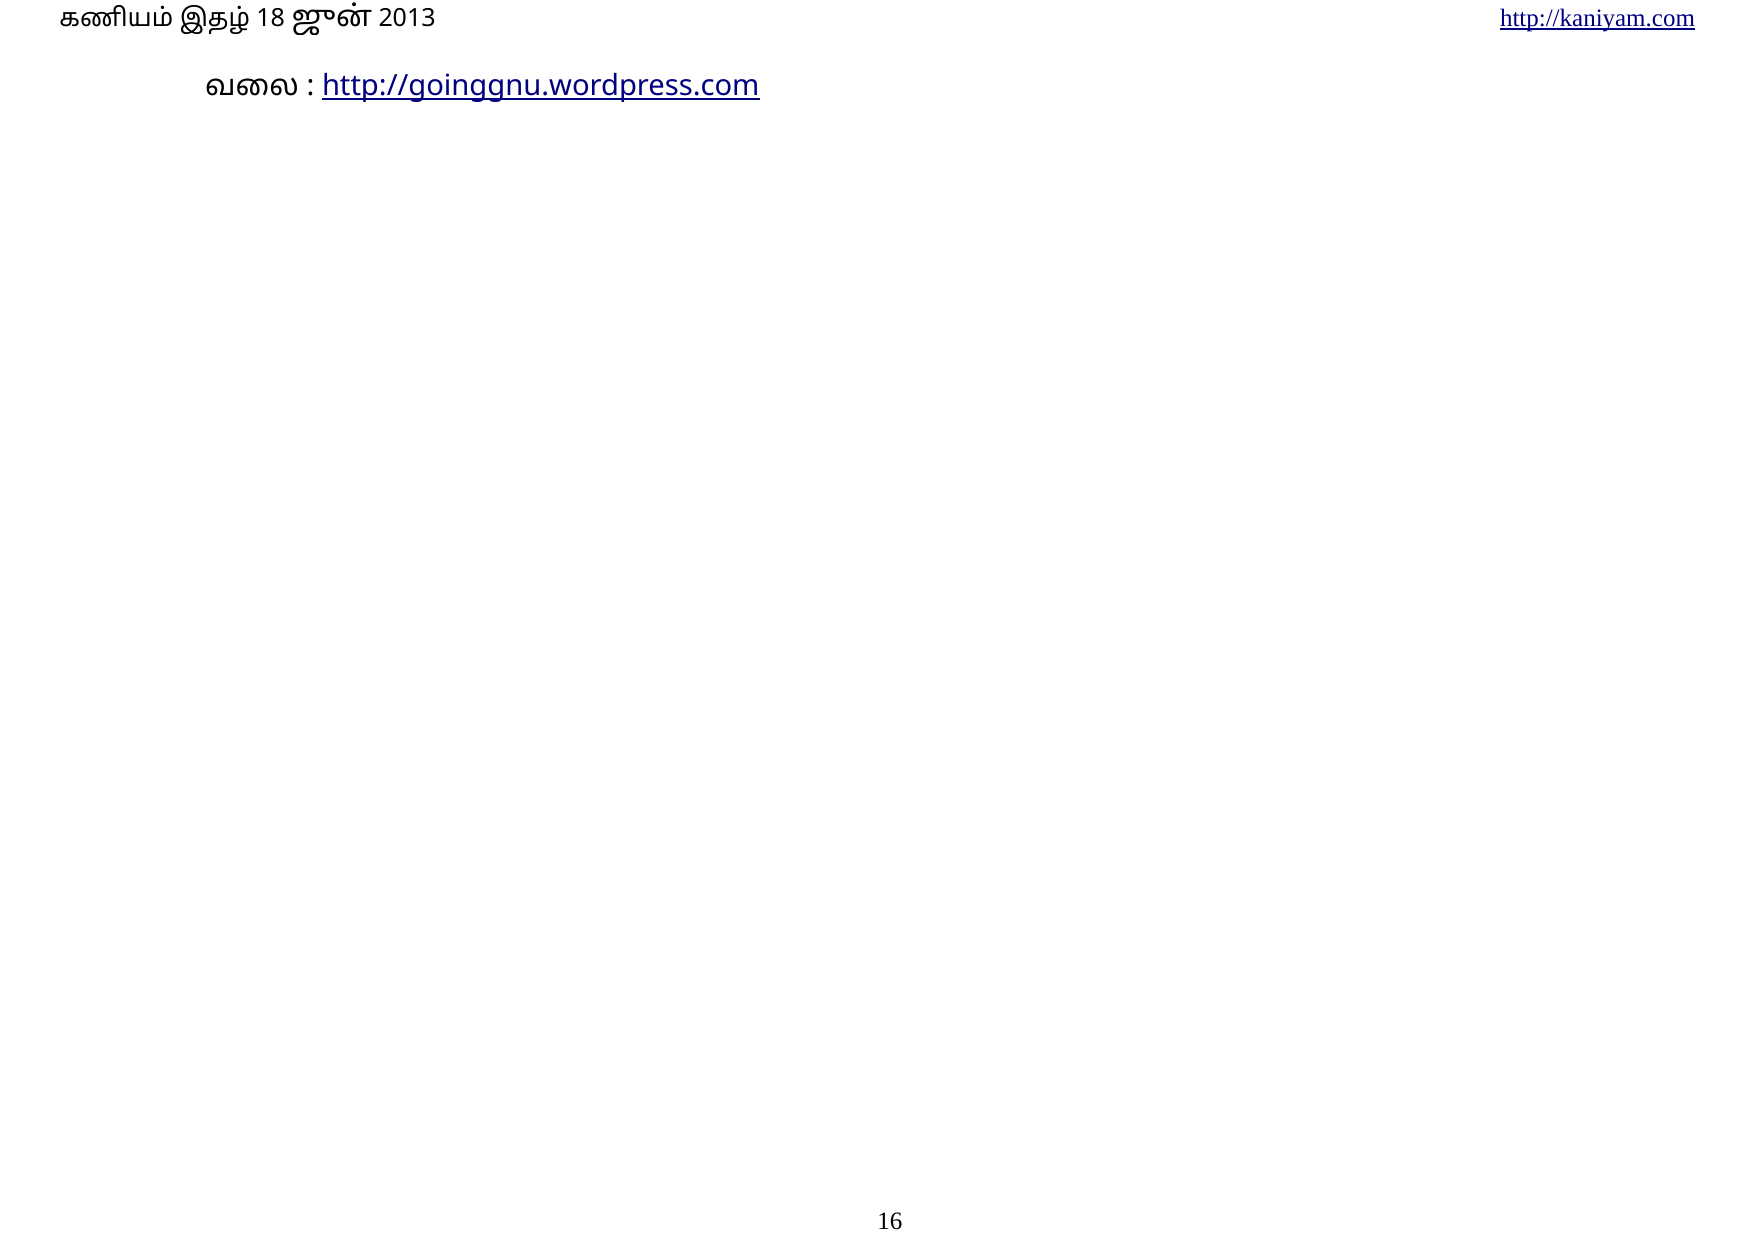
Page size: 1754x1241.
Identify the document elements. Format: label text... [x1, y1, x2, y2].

list வலை : http://goinggnu.wordpress.com [205, 64, 1695, 107]
